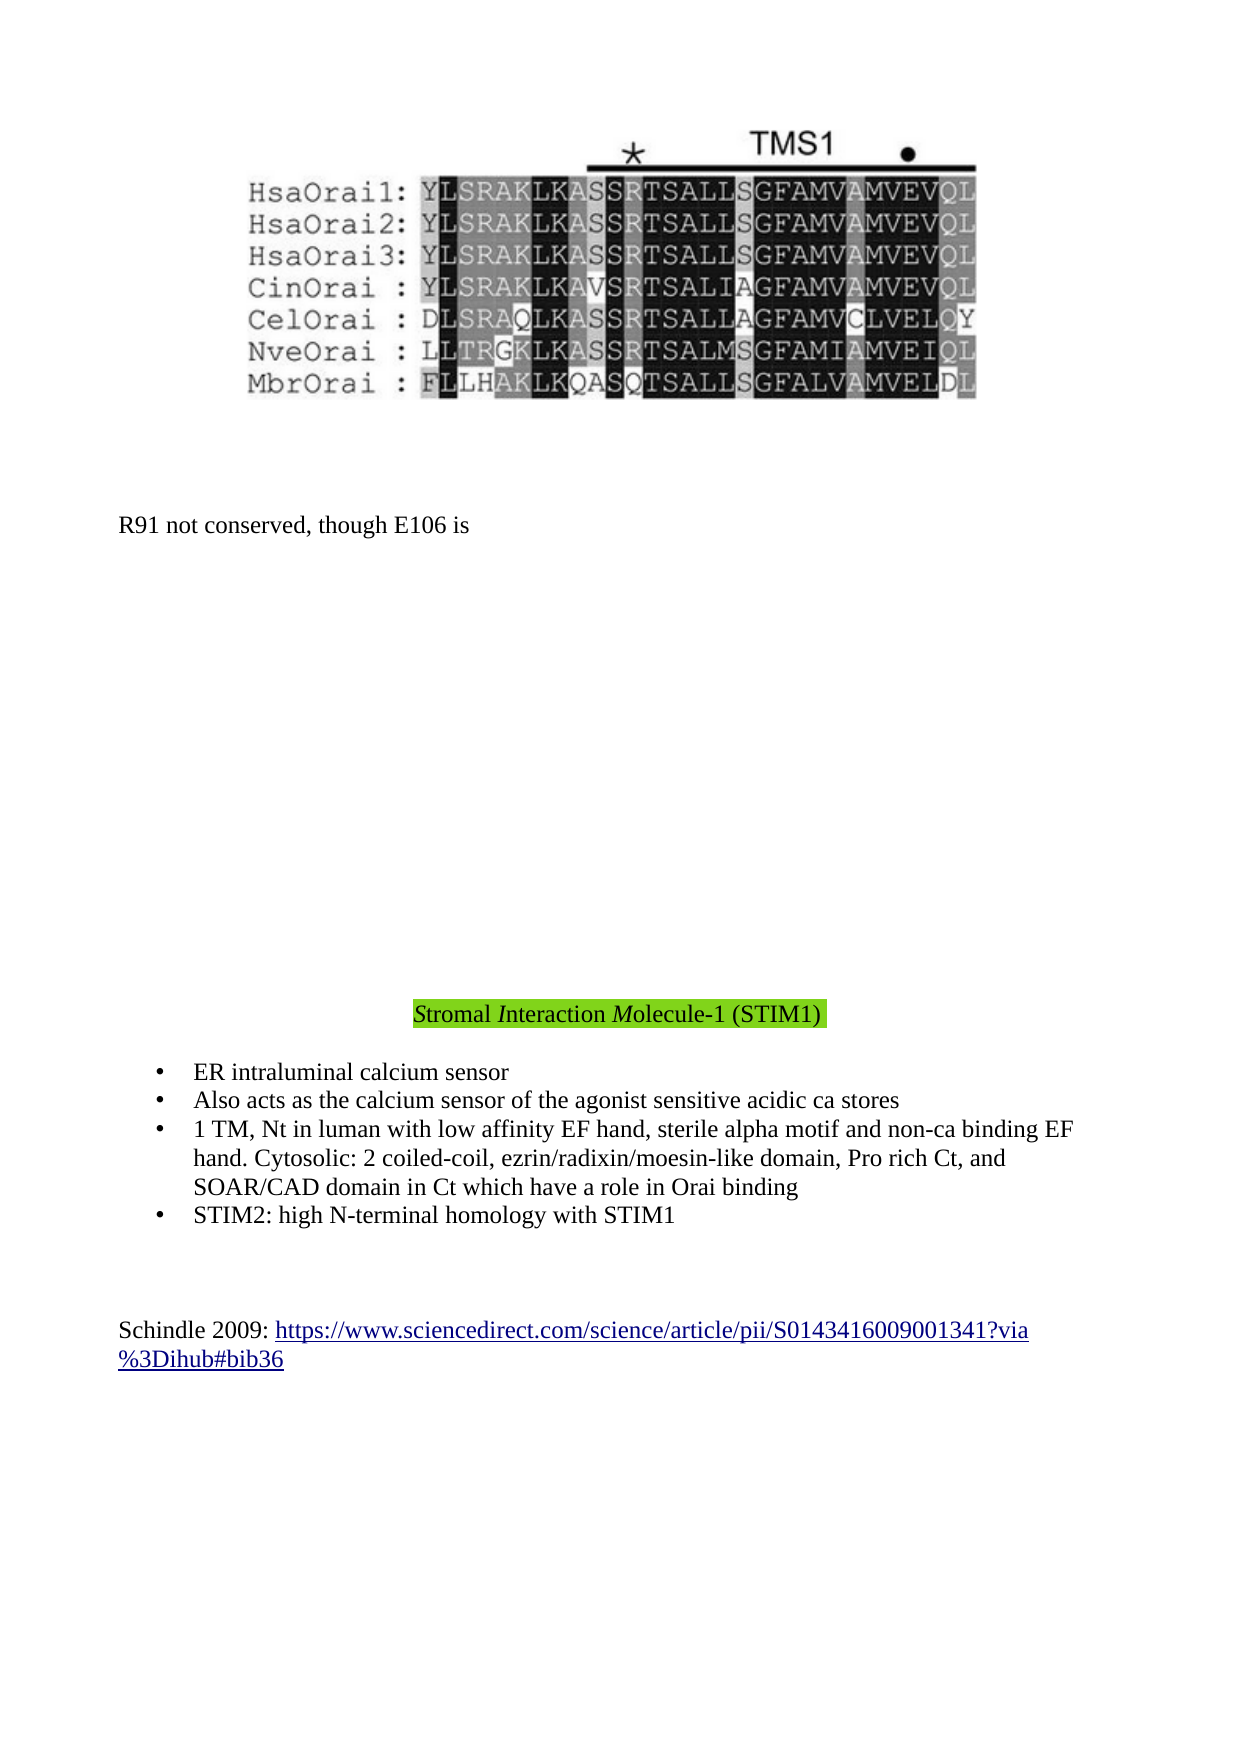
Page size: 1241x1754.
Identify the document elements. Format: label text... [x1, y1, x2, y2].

list Also acts as the calcium sensor of the agonist sensitive acidic ca stores [156, 1086, 1122, 1114]
list 1 TM, Nt in luman with low affinity EF hand, sterile alpha motif and non-ca binding EF hand. Cytosolic: 2 coiled-coil, ezrin/radixin/moesin-like domain, Pro rich Ct, and SOAR/CAD domain in Ct which have a role in Orai binding [156, 1114, 1122, 1201]
text Stromal Interaction Molecule-1 (STIM1) [118, 999, 1122, 1028]
picture [210, 118, 1030, 425]
text R91 not conserved, though E106 is [118, 511, 1122, 539]
list STIM2: high N-terminal homology with STIM1 [156, 1201, 1122, 1229]
list ER intraluminal calcium sensor [156, 1057, 1122, 1086]
text Schindle 2009: https://www.sciencedirect.com/science/article/pii/S0143416009001341?via%3Dihub#bib36 [118, 1316, 1122, 1373]
